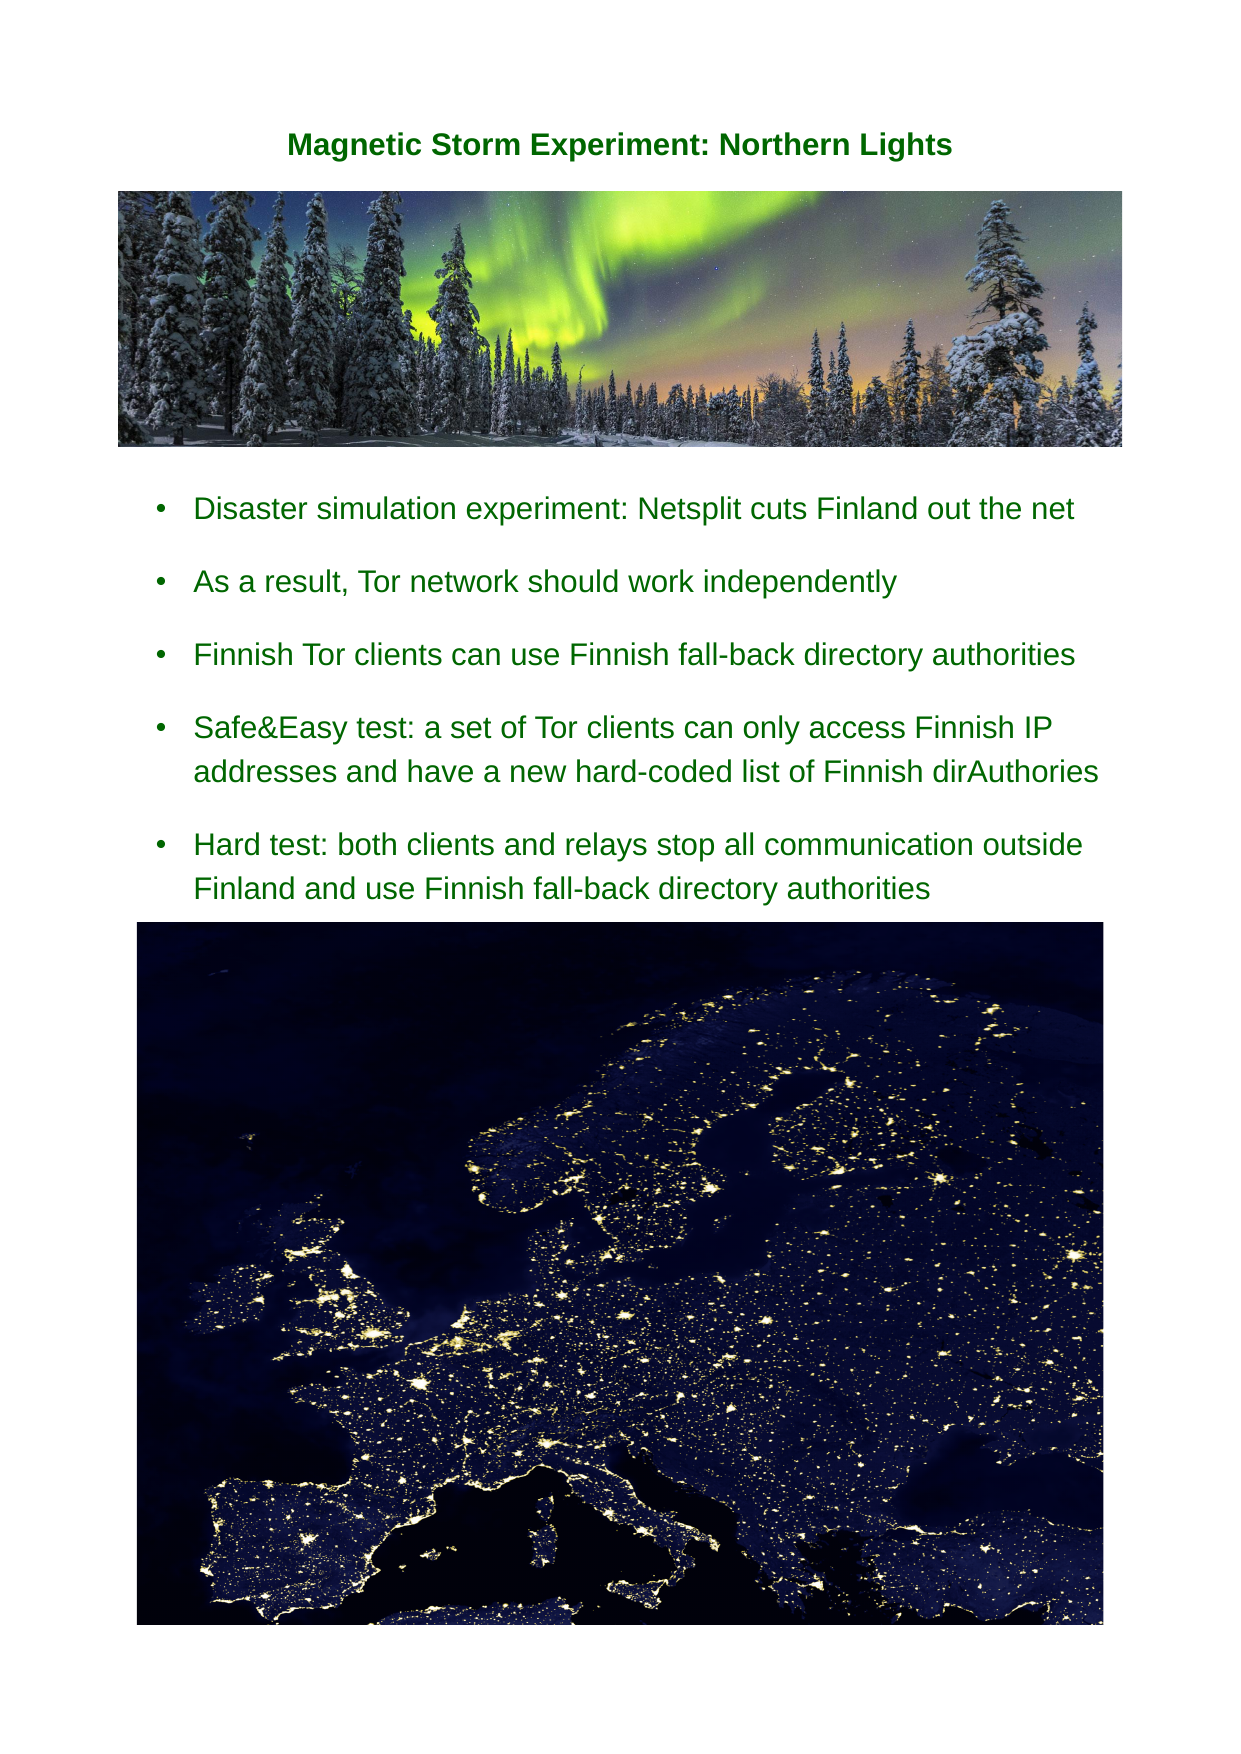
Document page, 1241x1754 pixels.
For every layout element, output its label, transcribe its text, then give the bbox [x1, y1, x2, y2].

list Finnish Tor clients can use Finnish fall-back directory authorities [156, 629, 1122, 672]
picture [136, 922, 1104, 1625]
list As a result, Tor network should work independently [156, 555, 1122, 599]
list Hard test: both clients and relays stop all communication outside Finland and use Finnish fall-back directory authorities [156, 819, 1122, 906]
list Disaster simulation experiment: Netsplit cuts Finland out the net [156, 447, 1122, 526]
list Safe&Easy test: a set of Tor clients can only access Finnish IP addresses and have a new hard-coded list of Finnish dirAuthories [156, 702, 1122, 789]
picture [118, 191, 1123, 447]
list Magnetic Storm Experiment: Northern Lights [118, 118, 1122, 162]
